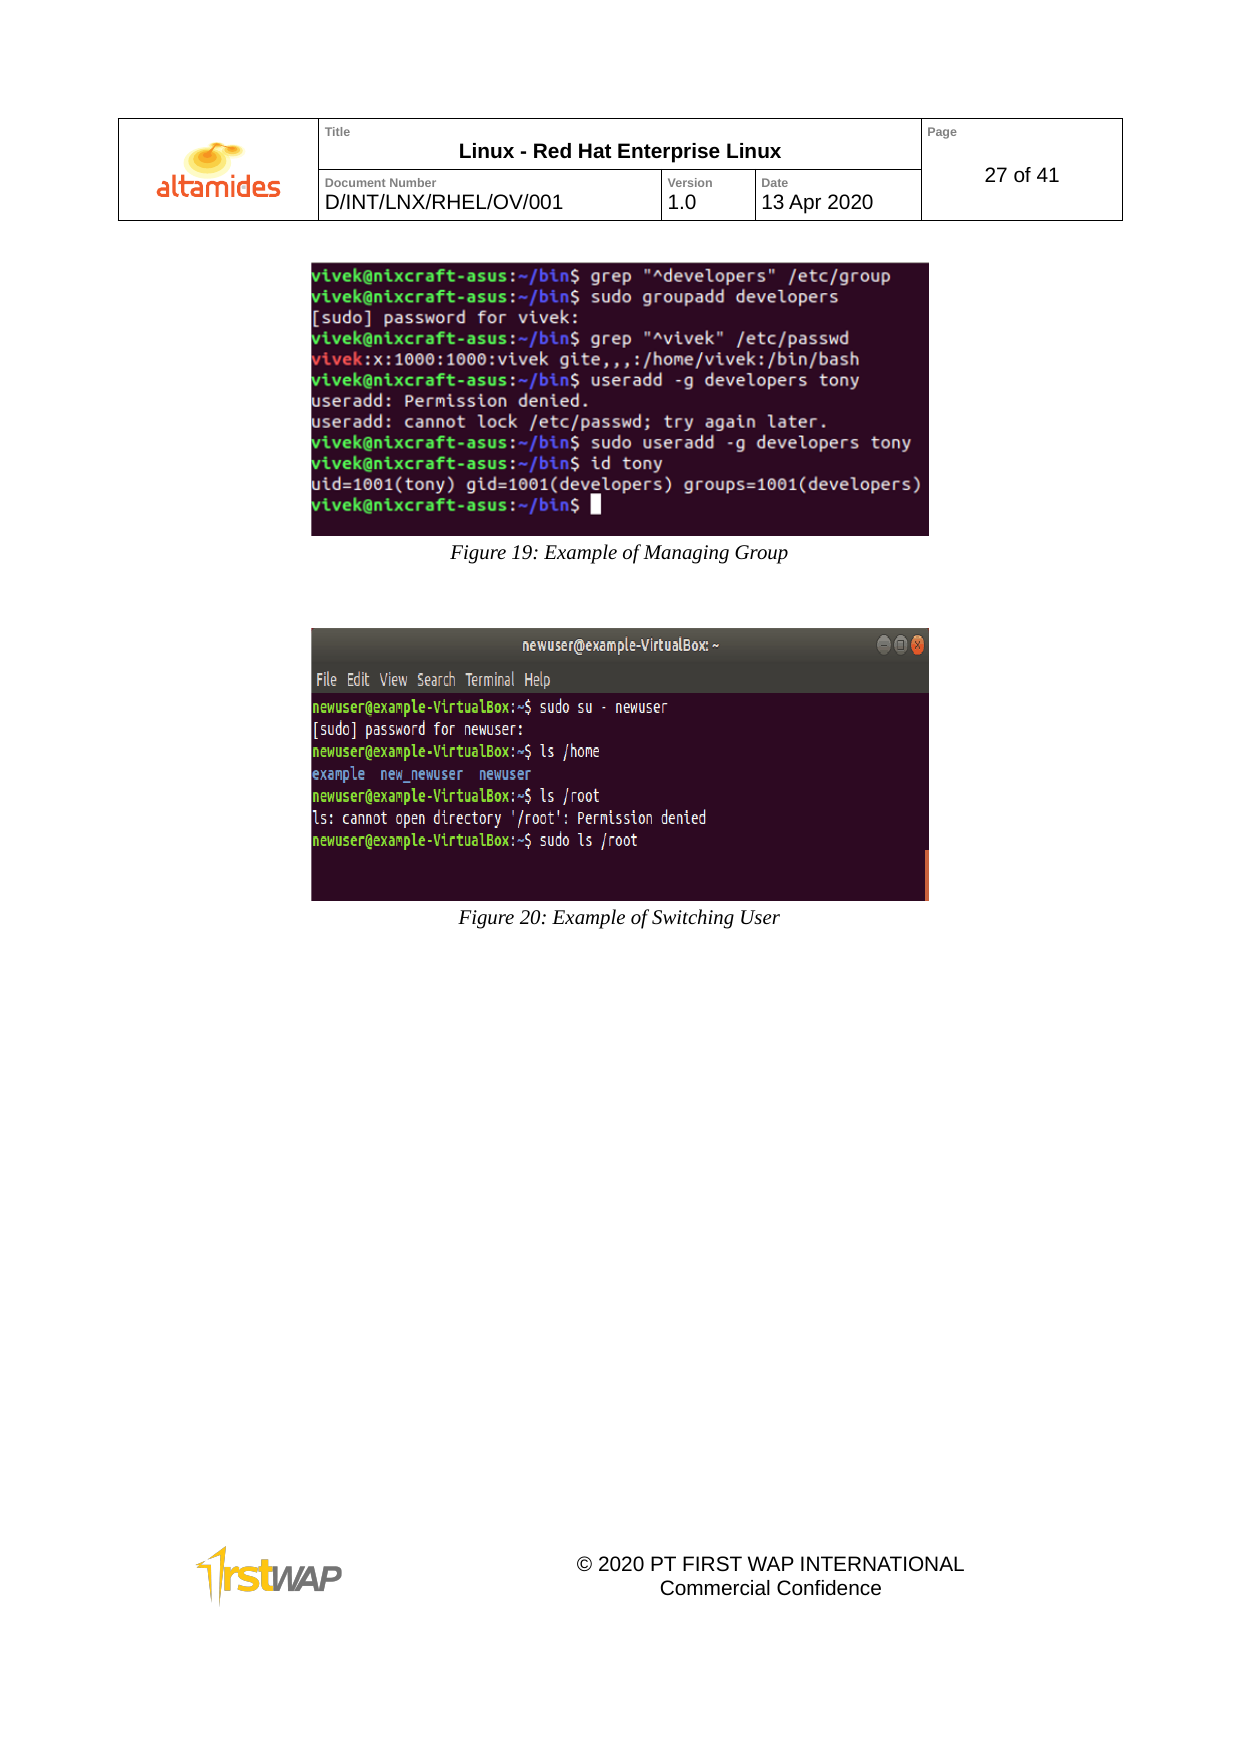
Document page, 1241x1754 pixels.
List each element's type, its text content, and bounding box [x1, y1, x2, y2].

text Figure 19: Example of Managing Group [311, 536, 929, 564]
picture [311, 628, 929, 901]
picture [195, 1546, 342, 1607]
picture [311, 262, 929, 536]
text Figure 20: Example of Switching User [311, 901, 929, 929]
